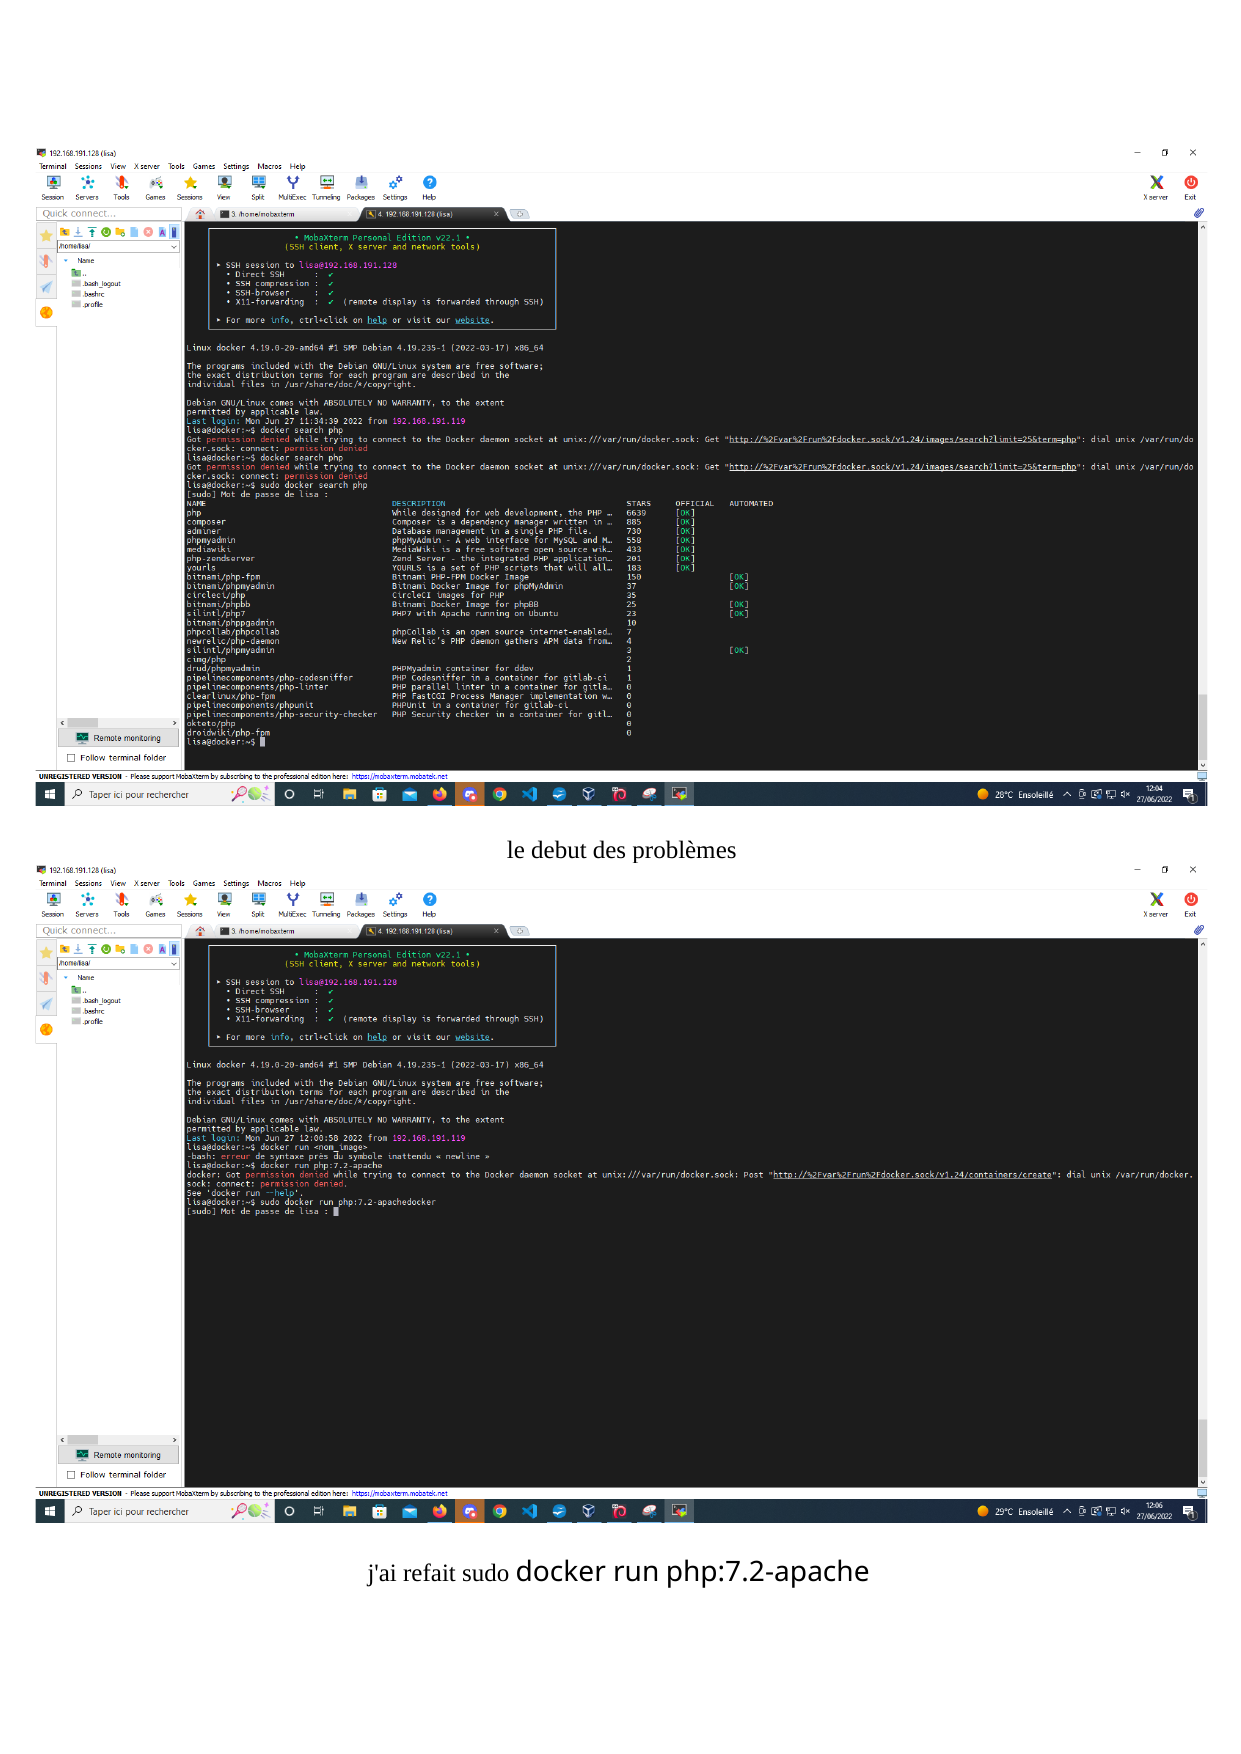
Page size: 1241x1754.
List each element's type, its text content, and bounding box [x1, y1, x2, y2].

text le debut des problèmes [36, 835, 1207, 863]
text j'ai refait sudo docker run php:7.2-apache [36, 1551, 1207, 1590]
picture [35, 146, 1208, 806]
picture [35, 863, 1208, 1523]
